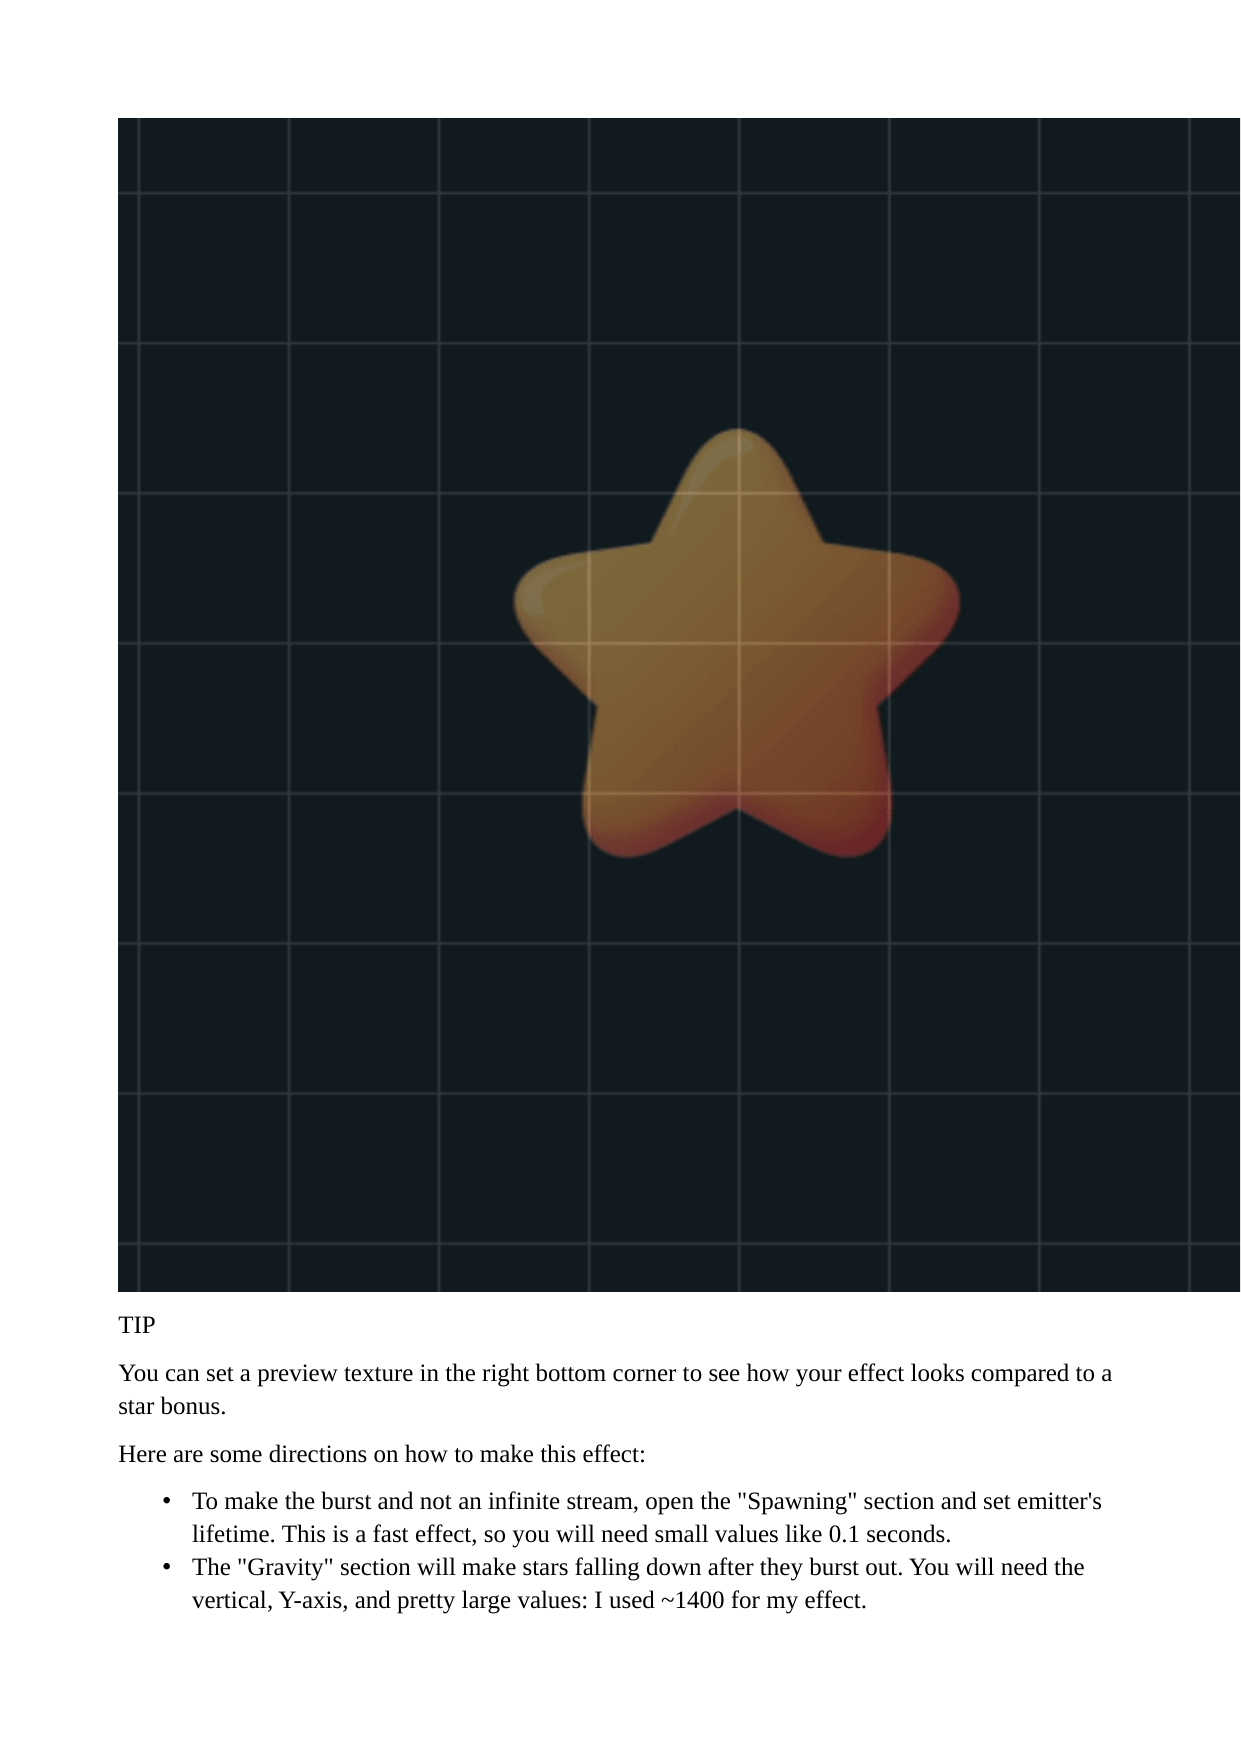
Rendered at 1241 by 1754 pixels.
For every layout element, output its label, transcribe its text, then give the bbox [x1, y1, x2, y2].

list The "Gravity" section will make stars falling down after they burst out. You will need the vertical, Y-axis, and pretty large values: I used ~1400 for my effect. [162, 1552, 1122, 1614]
picture [118, 118, 1241, 1292]
text You can set a preview texture in the right bottom corner to see how your effect looks compared to a star bonus. [118, 1358, 1122, 1420]
list To make the burst and not an infinite stream, open the "Spawning" section and set emitter's lifetime. This is a fast effect, so you will need small values like 0.1 seconds. [162, 1486, 1122, 1548]
text Here are some directions on how to make this effect: [118, 1439, 1122, 1467]
text TIP [118, 1310, 1122, 1339]
